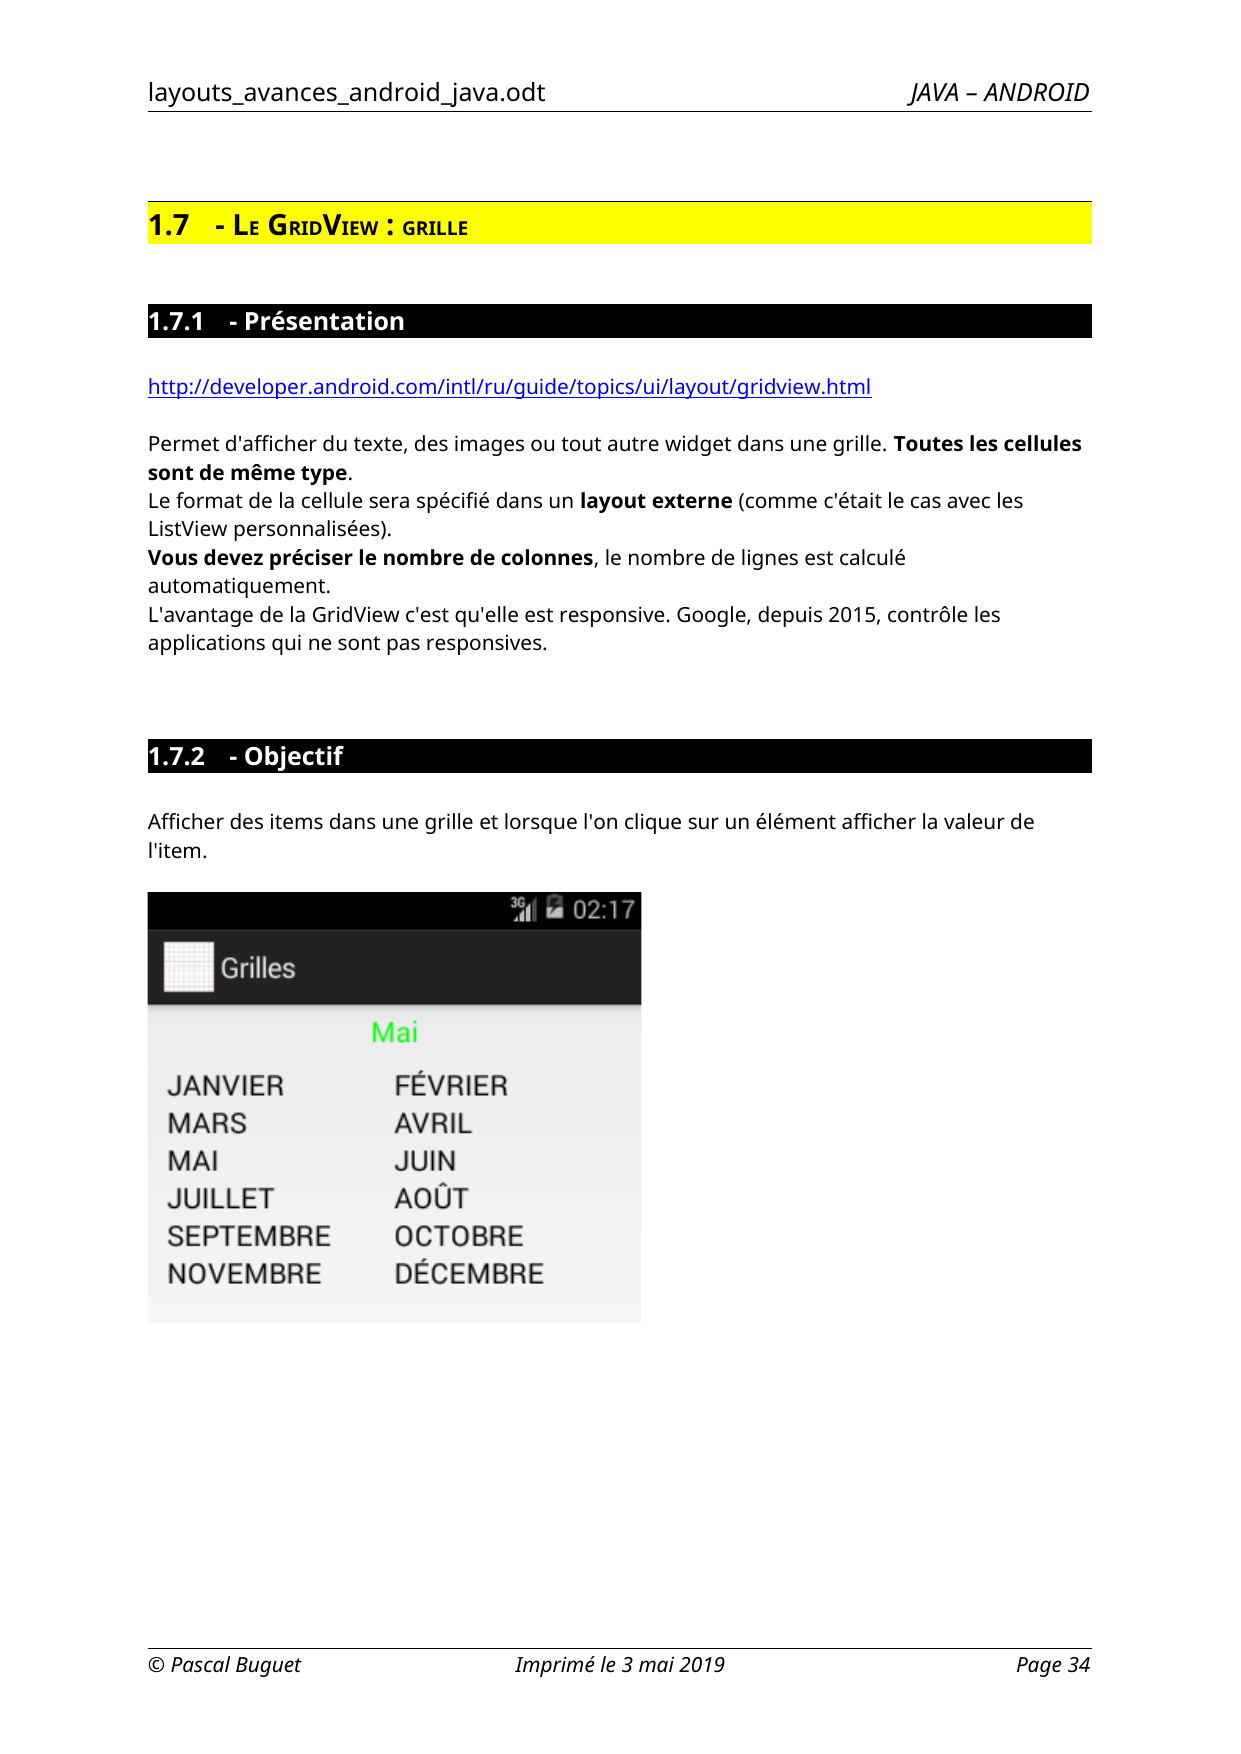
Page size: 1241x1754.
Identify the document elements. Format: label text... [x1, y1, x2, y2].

picture [147, 892, 642, 1323]
text L'avantage de la GridView c'est qu'elle est responsive. Google, depuis 2015, contrôle les applications qui ne sont pas responsives. [148, 600, 1092, 657]
text Vous devez préciser le nombre de colonnes, le nombre de lignes est calculé automatiquement. [148, 543, 1092, 600]
subtitle - Le GridView : grille [148, 202, 1092, 244]
subtitle - Présentation [148, 304, 1092, 338]
text Permet d'afficher du texte, des images ou tout autre widget dans une grille. Toutes les cellules sont de même type. [148, 429, 1092, 486]
text http://developer.android.com/intl/ru/guide/topics/ui/layout/gridview.html [148, 372, 1092, 401]
text Afficher des items dans une grille et lorsque l'on clique sur un élément afficher la valeur de l'item. [148, 807, 1092, 864]
subtitle - Objectif [148, 739, 1092, 773]
text Le format de la cellule sera spécifié dans un layout externe (comme c'était le cas avec les ListView personnalisées). [148, 486, 1092, 543]
